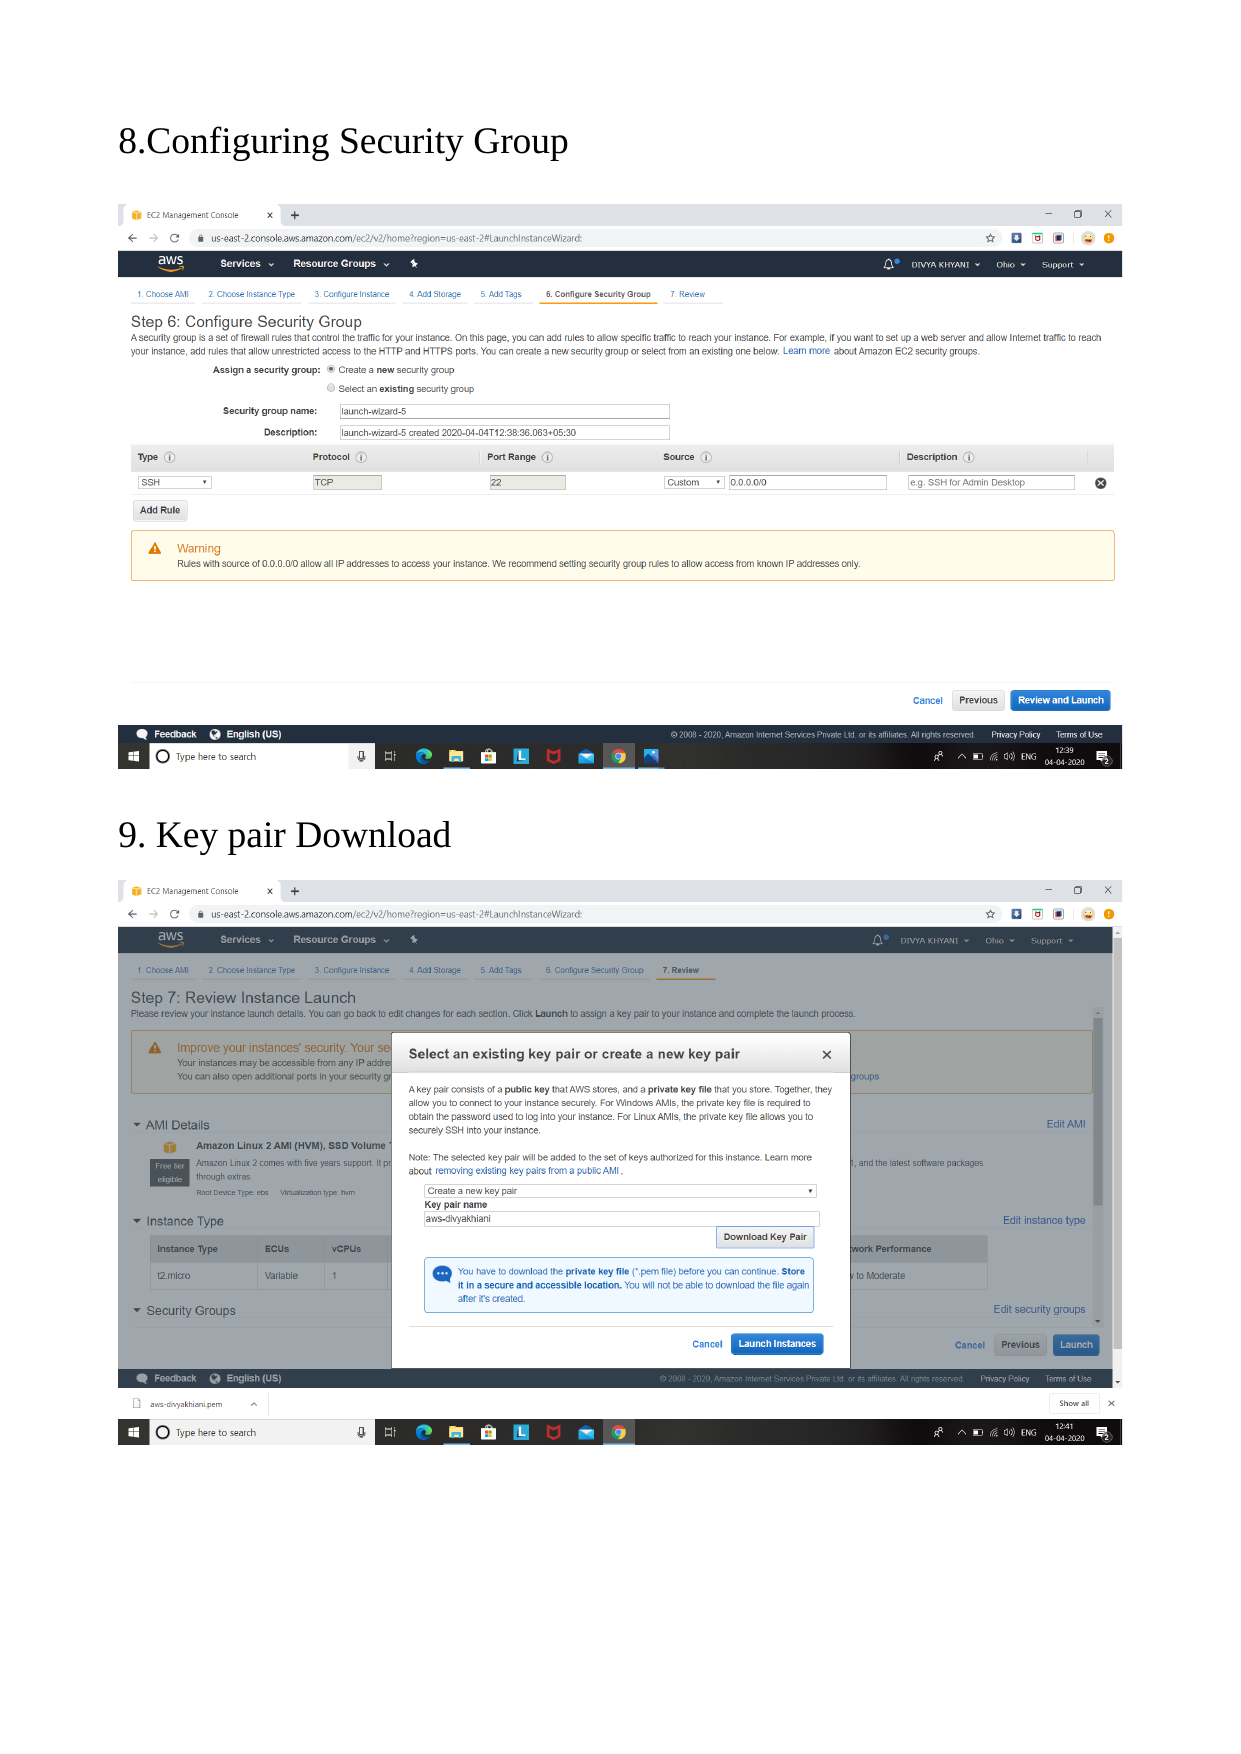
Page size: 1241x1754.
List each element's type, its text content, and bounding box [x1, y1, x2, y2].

text 9. Key pair Download [118, 812, 1122, 855]
text 8.Configuring Security Group [118, 118, 1122, 161]
picture [118, 880, 1123, 1445]
picture [118, 204, 1123, 769]
